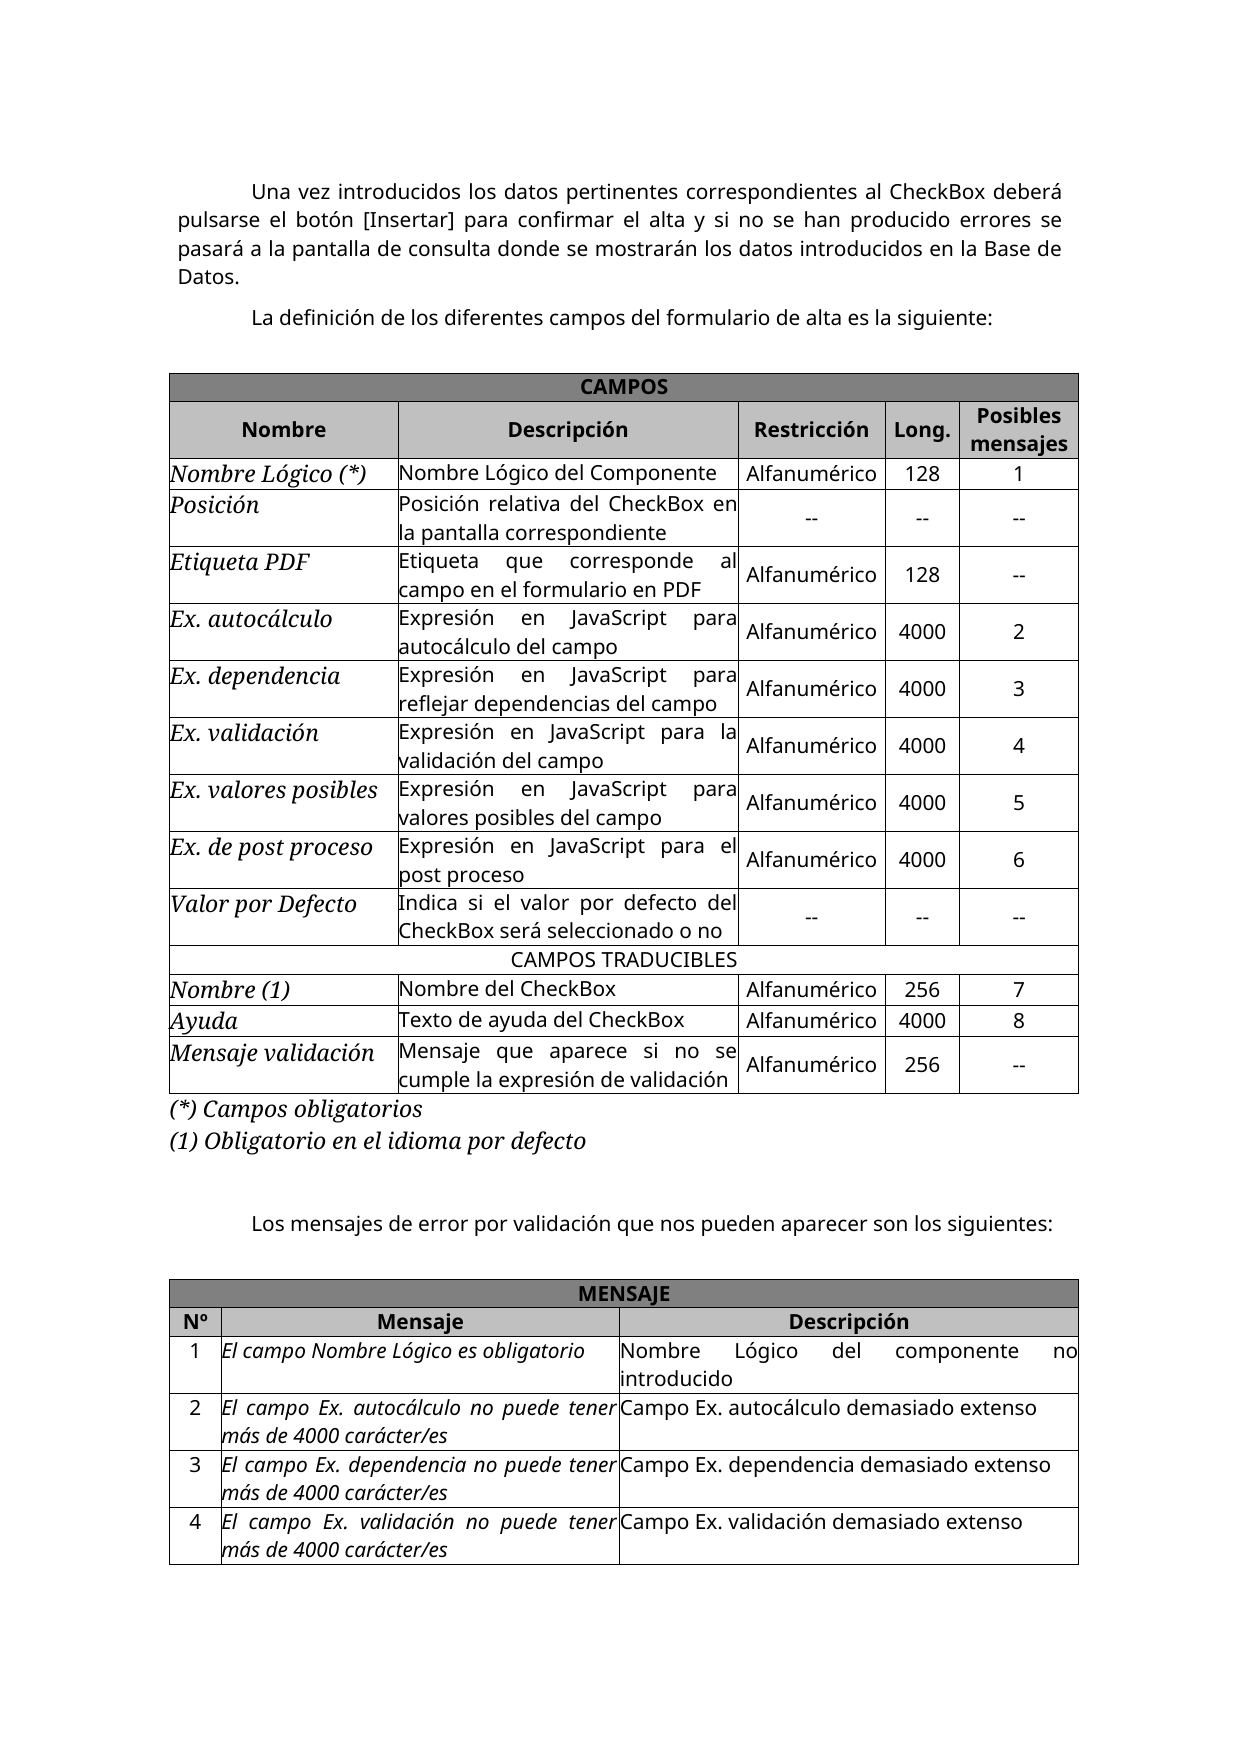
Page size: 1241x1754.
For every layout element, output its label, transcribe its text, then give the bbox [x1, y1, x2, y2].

table_cell Alfanumérico [739, 975, 885, 1005]
table_cell Expresión en JavaScript para la validación del campo [399, 718, 738, 774]
text Una vez introducidos los datos pertinentes correspondientes al CheckBox deberá pulsarse el botón [Insertar] para confirmar el alta y si no se han producido errores se pasará a la pantalla de consulta donde se mostrarán los datos introducidos en la Base de Datos. [177, 177, 1063, 291]
table_cell Nombre [170, 402, 398, 458]
table_cell 4000 [886, 775, 959, 831]
table_cell 4 [170, 1508, 221, 1564]
table_cell -- [960, 547, 1078, 603]
table_cell 4000 [886, 718, 959, 774]
table_cell Posibles mensajes [960, 402, 1078, 458]
table_cell Expresión en JavaScript para reflejar dependencias del campo [399, 661, 738, 717]
table_cell Campo Ex. validación demasiado extenso [620, 1508, 1078, 1564]
table_cell Alfanumérico [739, 661, 885, 717]
table_cell 128 [886, 459, 959, 489]
table_cell Expresión en JavaScript para valores posibles del campo [399, 775, 738, 831]
table_header MENSAJE [170, 1280, 1078, 1307]
table_cell El campo Ex. autocálculo no puede tener más de 4000 carácter/es [222, 1394, 619, 1450]
table_cell 256 [886, 1037, 959, 1093]
table_cell 1 [960, 459, 1078, 489]
table_cell Alfanumérico [739, 604, 885, 660]
table_cell Expresión en JavaScript para autocálculo del campo [399, 604, 738, 660]
table_cell -- [960, 490, 1078, 546]
table_cell Nombre del CheckBox [399, 975, 738, 1005]
table_cell 7 [960, 975, 1078, 1005]
table_cell Posición [170, 490, 398, 546]
table_cell Alfanumérico [739, 832, 885, 888]
table_cell Nombre (1) [170, 975, 398, 1005]
table_cell Indica si el valor por defecto del CheckBox será seleccionado o no [399, 889, 738, 945]
table_cell El campo Ex. validación no puede tener más de 4000 carácter/es [222, 1508, 619, 1564]
table_cell Ex. dependencia [170, 661, 398, 717]
table_cell Nombre Lógico (*) [170, 459, 398, 489]
table_cell CAMPOS TRADUCIBLES [170, 946, 1078, 974]
table_cell (*) Campos obligatorios [169, 1094, 1078, 1125]
table_cell Ayuda [170, 1006, 398, 1036]
table_cell 4000 [886, 832, 959, 888]
table_cell 3 [170, 1451, 221, 1507]
table_header CAMPOS [170, 374, 1078, 401]
text Los mensajes de error por validación que nos pueden aparecer son los siguientes: [177, 1209, 1063, 1238]
table_cell 4000 [886, 1006, 959, 1036]
table_cell Ex. de post proceso [170, 832, 398, 888]
table_cell 128 [886, 547, 959, 603]
table_cell Nombre Lógico del componente no introducido [620, 1337, 1078, 1393]
table_cell El campo Ex. dependencia no puede tener más de 4000 carácter/es [222, 1451, 619, 1507]
table_cell Restricción [739, 402, 885, 458]
table_cell (1) Obligatorio en el idioma por defecto [169, 1125, 1078, 1156]
table_cell -- [739, 490, 885, 546]
table_cell 2 [170, 1394, 221, 1450]
table_cell 4000 [886, 661, 959, 717]
table_cell Etiqueta que corresponde al campo en el formulario en PDF [399, 547, 738, 603]
table_cell Valor por Defecto [170, 889, 398, 945]
table_cell -- [886, 490, 959, 546]
table_cell El campo Nombre Lógico es obligatorio [222, 1337, 619, 1393]
text La definición de los diferentes campos del formulario de alta es la siguiente: [177, 303, 1063, 331]
table_cell Alfanumérico [739, 775, 885, 831]
table_cell Mensaje validación [170, 1037, 398, 1093]
table_cell Etiqueta PDF [170, 547, 398, 603]
table_cell 4 [960, 718, 1078, 774]
table_cell Mensaje [222, 1308, 619, 1336]
table_cell Ex. validación [170, 718, 398, 774]
table_cell -- [960, 889, 1078, 945]
table_cell 256 [886, 975, 959, 1005]
table_cell Expresión en JavaScript para el post proceso [399, 832, 738, 888]
table_cell 3 [960, 661, 1078, 717]
table_cell Texto de ayuda del CheckBox [399, 1006, 738, 1036]
table_cell Alfanumérico [739, 718, 885, 774]
table_cell 8 [960, 1006, 1078, 1036]
table_cell -- [960, 1037, 1078, 1093]
table_cell Descripción [399, 402, 738, 458]
table_cell Mensaje que aparece si no se cumple la expresión de validación [399, 1037, 738, 1093]
table_cell Alfanumérico [739, 1006, 885, 1036]
table_cell Posición relativa del CheckBox en la pantalla correspondiente [399, 490, 738, 546]
table_cell Campo Ex. autocálculo demasiado extenso [620, 1394, 1078, 1450]
table_cell Ex. valores posibles [170, 775, 398, 831]
table_cell 2 [960, 604, 1078, 660]
table_cell Long. [886, 402, 959, 458]
table_cell -- [739, 889, 885, 945]
table_cell Ex. autocálculo [170, 604, 398, 660]
table_cell -- [886, 889, 959, 945]
table_cell Campo Ex. dependencia demasiado extenso [620, 1451, 1078, 1507]
table_cell 5 [960, 775, 1078, 831]
table_cell Alfanumérico [739, 459, 885, 489]
table_cell Alfanumérico [739, 547, 885, 603]
table_cell Descripción [620, 1308, 1078, 1336]
table_cell Nombre Lógico del Componente [399, 459, 738, 489]
table_cell 4000 [886, 604, 959, 660]
table_cell Nº [170, 1308, 221, 1336]
table_cell Alfanumérico [739, 1037, 885, 1093]
table_cell 1 [170, 1337, 221, 1393]
table_cell 6 [960, 832, 1078, 888]
